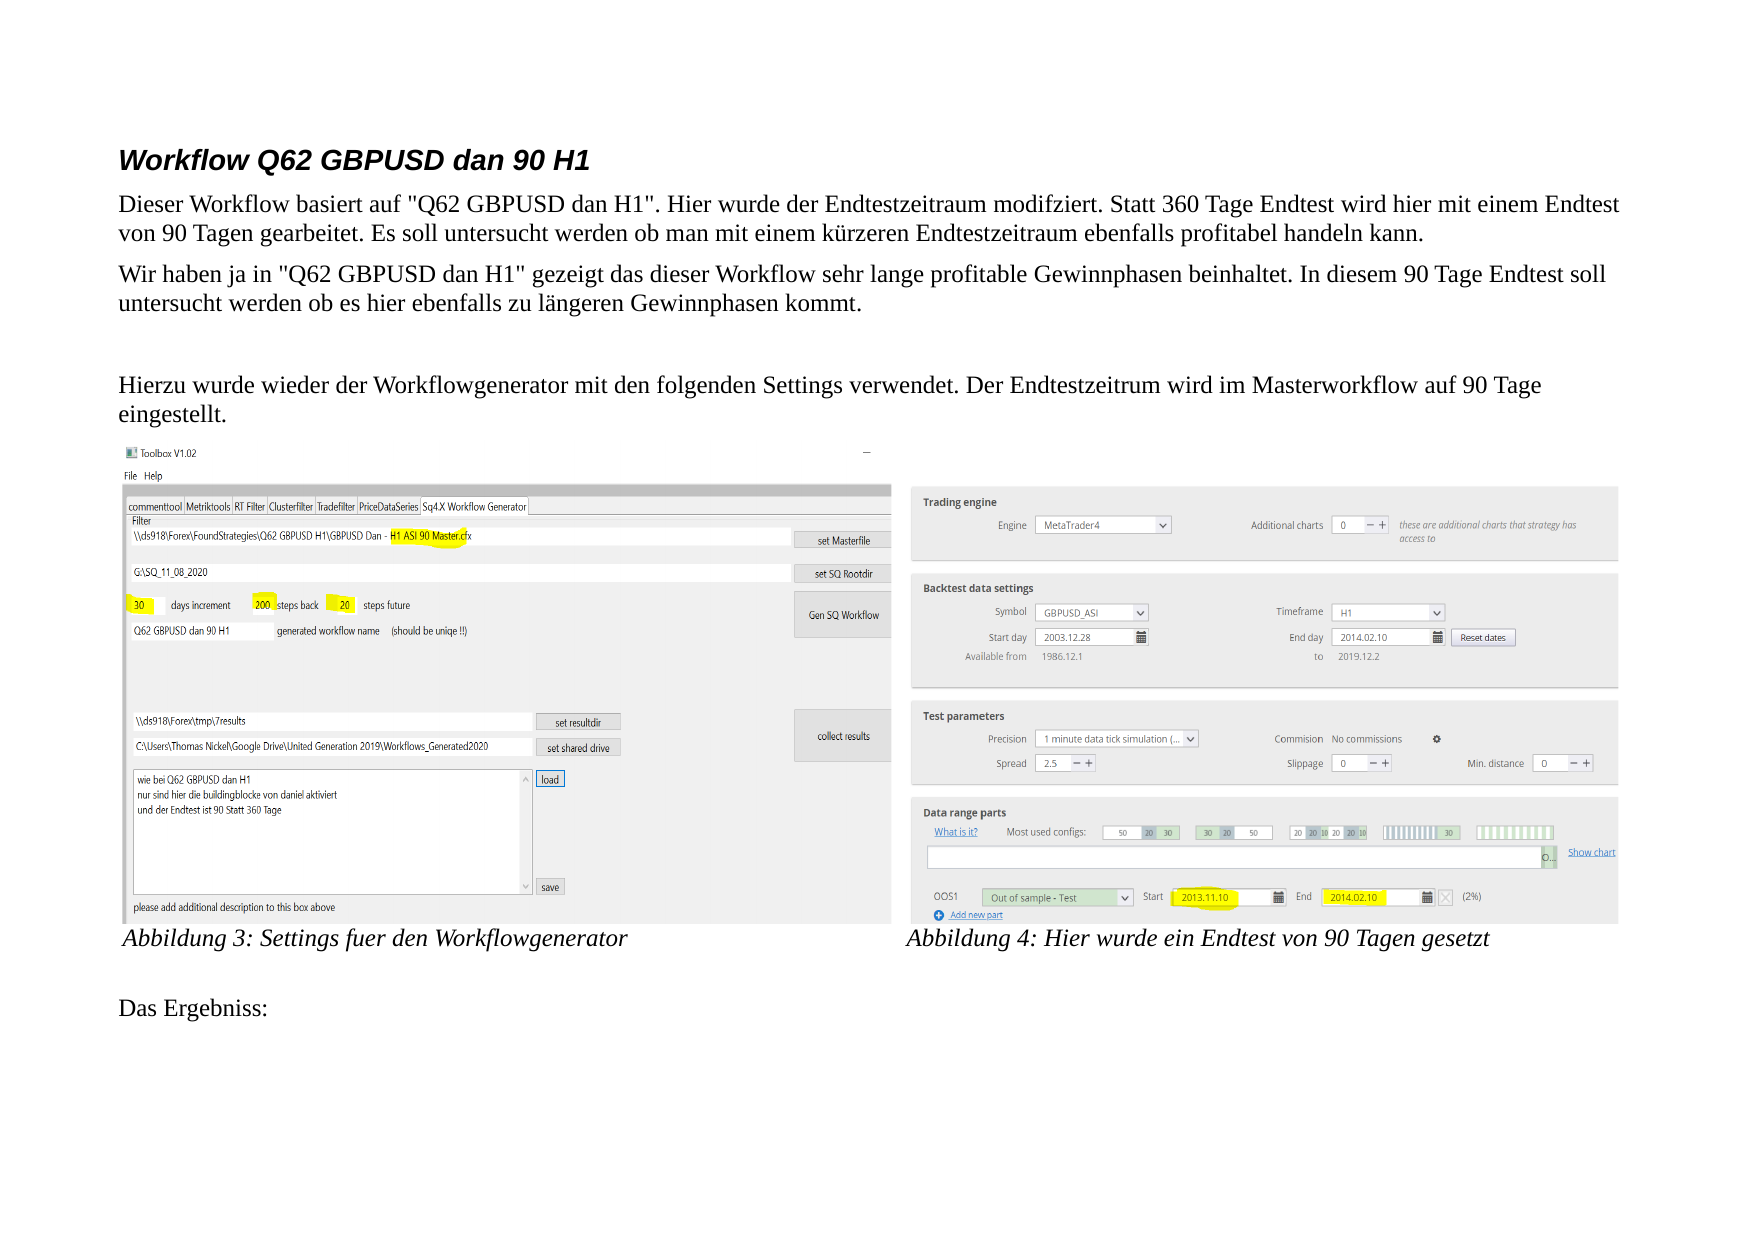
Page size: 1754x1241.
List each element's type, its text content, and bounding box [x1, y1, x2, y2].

text Hierzu wurde wieder der Workflowgenerator mit den folgenden Settings verwendet. Der Endtestzeitrum wird im Masterworkflow auf 90 Tage eingestellt. [118, 370, 1636, 428]
text Abbildung 4: Hier wurde ein Endtest von 90 Tagen gesetzt [906, 924, 1618, 952]
text Wir haben ja in "Q62 GBPUSD dan H1" gezeigt das dieser Workflow sehr lange profitable Gewinnphasen beinhaltet. In diesem 90 Tage Endtest soll untersucht werden ob es hier ebenfalls zu längeren Gewinnphasen kommt. [118, 259, 1636, 317]
text Das Ergebniss: [118, 993, 1636, 1022]
text Dieser Workflow basiert auf "Q62 GBPUSD dan H1". Hier wurde der Endtestzeitraum modifziert. Statt 360 Tage Endtest wird hier mit einem Endtest von 90 Tagen gearbeitet. Es soll untersucht werden ob man mit einem kürzeren Endtestzeitraum ebenfalls profitabel handeln kann. [118, 189, 1636, 247]
text Abbildung 3: Settings fuer den Workflowgenerator [122, 924, 891, 952]
picture [906, 482, 1619, 924]
subtitle Workflow Q62 GBPUSD dan 90 H1 [118, 143, 1636, 177]
picture [122, 440, 892, 924]
